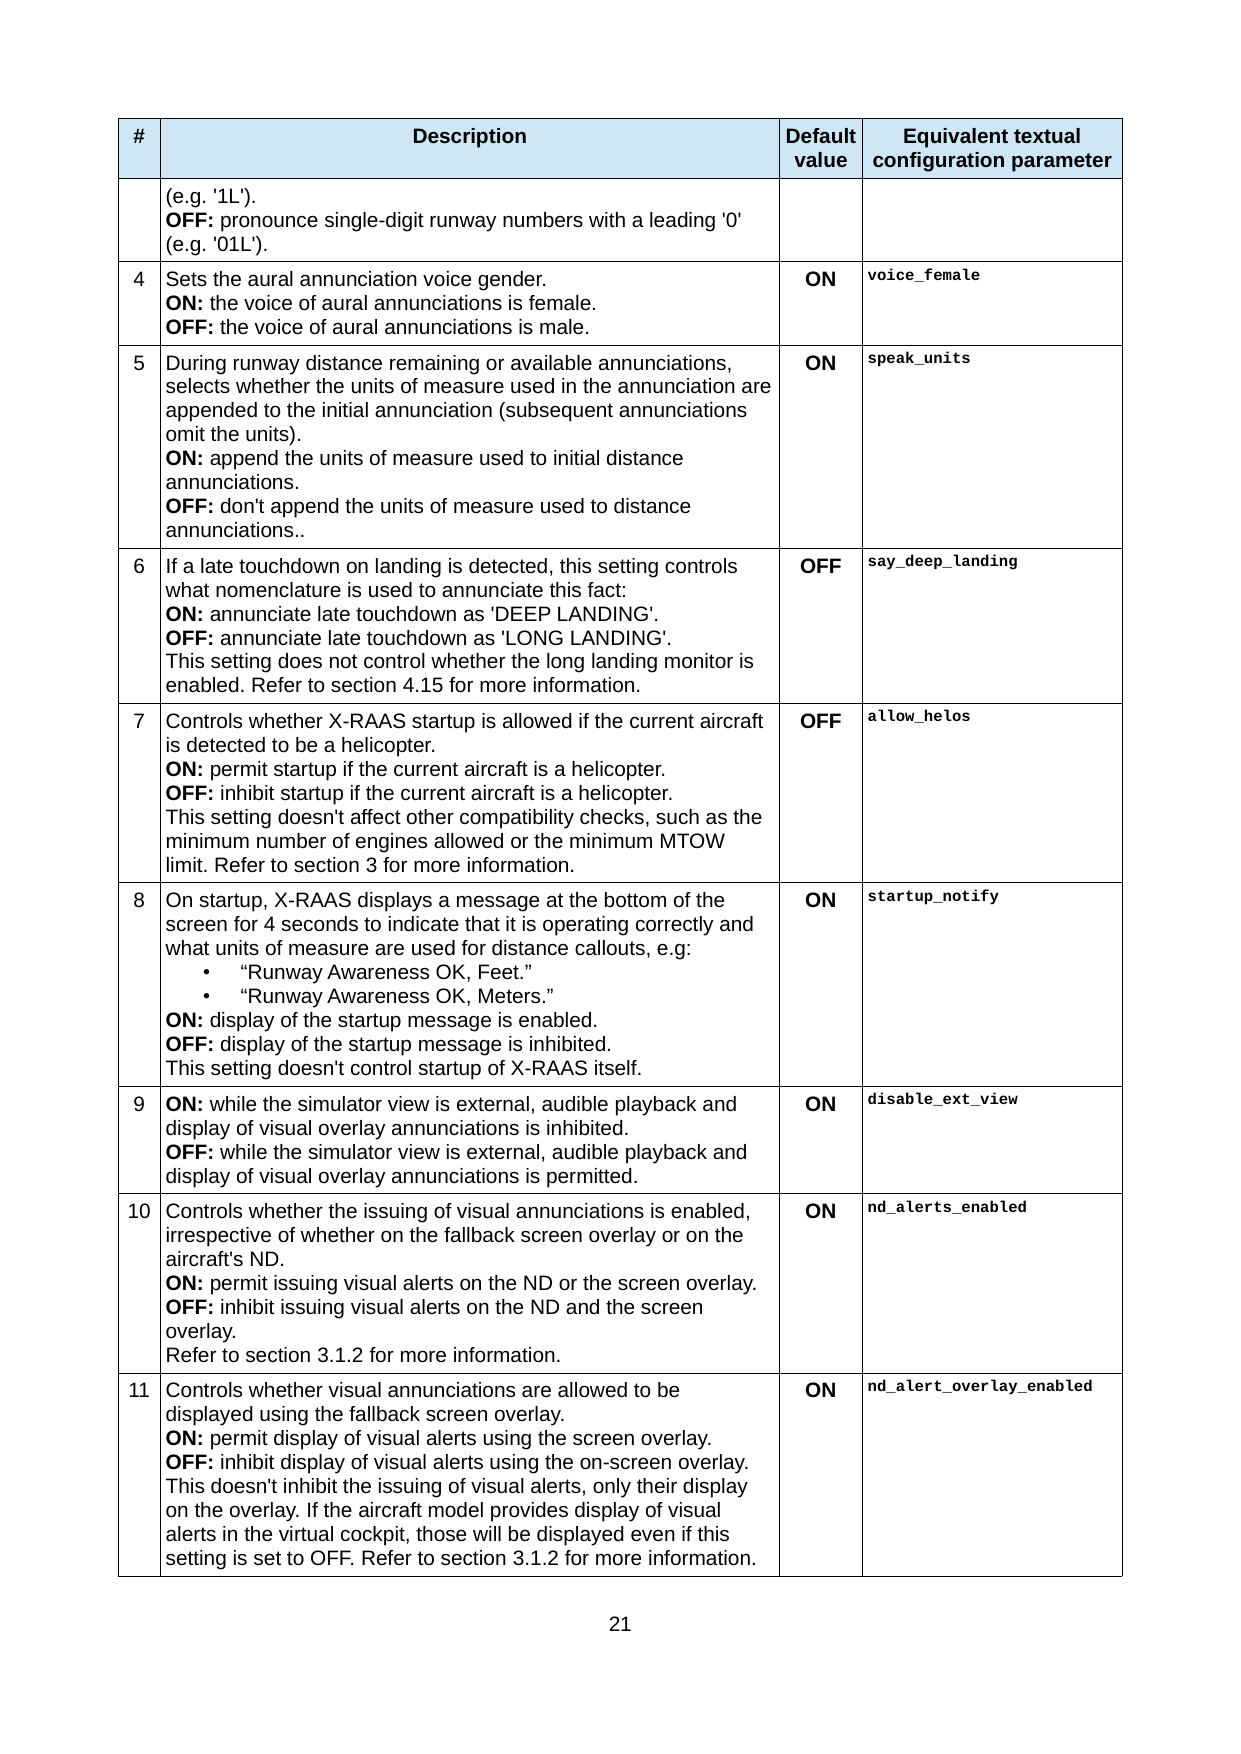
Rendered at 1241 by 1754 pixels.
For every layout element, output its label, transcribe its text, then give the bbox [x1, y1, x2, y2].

table_cell allow_helos [863, 704, 1122, 882]
table_cell OFF [780, 549, 862, 703]
table_cell If a late touchdown on landing is detected, this setting controls what nomenclature is used to annunciate this fact: ON: annunciate late touchdown as 'DEEP LANDING'. OFF: annunciate late touchdown as 'LONG LANDING'. This setting does not control whether the long landing monitor is enabled. Refer to section 4.15 for more information. [161, 549, 779, 703]
table_cell 7 [119, 704, 160, 882]
table_cell Controls whether X-RAAS startup is allowed if the current aircraft is detected to be a helicopter. ON: permit startup if the current aircraft is a helicopter. OFF: inhibit startup if the current aircraft is a helicopter. This setting doesn't affect other compatibility checks, such as the minimum number of engines allowed or the minimum MTOW limit. Refer to section 3 for more information. [161, 704, 779, 882]
table_header Equivalent textual configuration parameter [863, 119, 1122, 178]
table_cell On startup, X-RAAS displays a message at the bottom of the screen for 4 seconds to indicate that it is operating correctly and what units of measure are used for distance callouts, e.g: “Runway Awareness OK, Feet.” “Runway Awareness OK, Meters.” ON: display of the startup message is enabled. OFF: display of the startup message is inhibited. This setting doesn't control startup of X-RAAS itself. [161, 883, 779, 1086]
table_cell 5 [119, 346, 160, 548]
table_cell 11 [119, 1374, 160, 1576]
table_cell ON [780, 1194, 862, 1372]
table_cell 8 [119, 883, 160, 1086]
table_cell 6 [119, 549, 160, 703]
table_cell Sets the aural annunciation voice gender. ON: the voice of aural annunciations is female. OFF: the voice of aural annunciations is male. [161, 262, 779, 344]
table_header Description [161, 119, 779, 178]
table_cell disable_ext_view [863, 1087, 1122, 1193]
table_header Default value [780, 119, 862, 178]
table_cell Controls whether the issuing of visual annunciations is enabled, irrespective of whether on the fallback screen overlay or on the aircraft's ND. ON: permit issuing visual alerts on the ND or the screen overlay. OFF: inhibit issuing visual alerts on the ND and the screen overlay. Refer to section 3.1.2 for more information. [161, 1194, 779, 1372]
table_cell voice_female [863, 262, 1122, 344]
table_cell 4 [119, 262, 160, 344]
table_cell ON: while the simulator view is external, audible playback and display of visual overlay annunciations is inhibited. OFF: while the simulator view is external, audible playback and display of visual overlay annunciations is permitted. [161, 1087, 779, 1193]
table_cell speak_units [863, 346, 1122, 548]
table_cell During runway distance remaining or available annunciations, selects whether the units of measure used in the annunciation are appended to the initial annunciation (subsequent annunciations omit the units). ON: append the units of measure used to initial distance annunciations. OFF: don't append the units of measure used to distance annunciations.. [161, 346, 779, 548]
table_cell [780, 179, 862, 261]
table_cell [119, 179, 160, 261]
table_cell Controls whether visual annunciations are allowed to be displayed using the fallback screen overlay. ON: permit display of visual alerts using the screen overlay. OFF: inhibit display of visual alerts using the on-screen overlay. This doesn't inhibit the issuing of visual alerts, only their display on the overlay. If the aircraft model provides display of visual alerts in the virtual cockpit, those will be displayed even if this setting is set to OFF. Refer to section 3.1.2 for more information. [161, 1374, 779, 1576]
table_cell ON [780, 1374, 862, 1576]
table_cell [863, 179, 1122, 261]
table_cell ON [780, 883, 862, 1086]
table_cell say_deep_landing [863, 549, 1122, 703]
table_cell ON [780, 1087, 862, 1193]
table_header # [119, 119, 160, 178]
table_cell 9 [119, 1087, 160, 1193]
table_cell ON [780, 262, 862, 344]
table_cell startup_notify [863, 883, 1122, 1086]
table_cell (e.g. '1L'). OFF: pronounce single-digit runway numbers with a leading '0' (e.g. '01L'). [161, 179, 779, 261]
table_cell nd_alert_overlay_enabled [863, 1374, 1122, 1576]
table_cell OFF [780, 704, 862, 882]
table_cell ON [780, 346, 862, 548]
table_cell 10 [119, 1194, 160, 1372]
table_cell nd_alerts_enabled [863, 1194, 1122, 1372]
